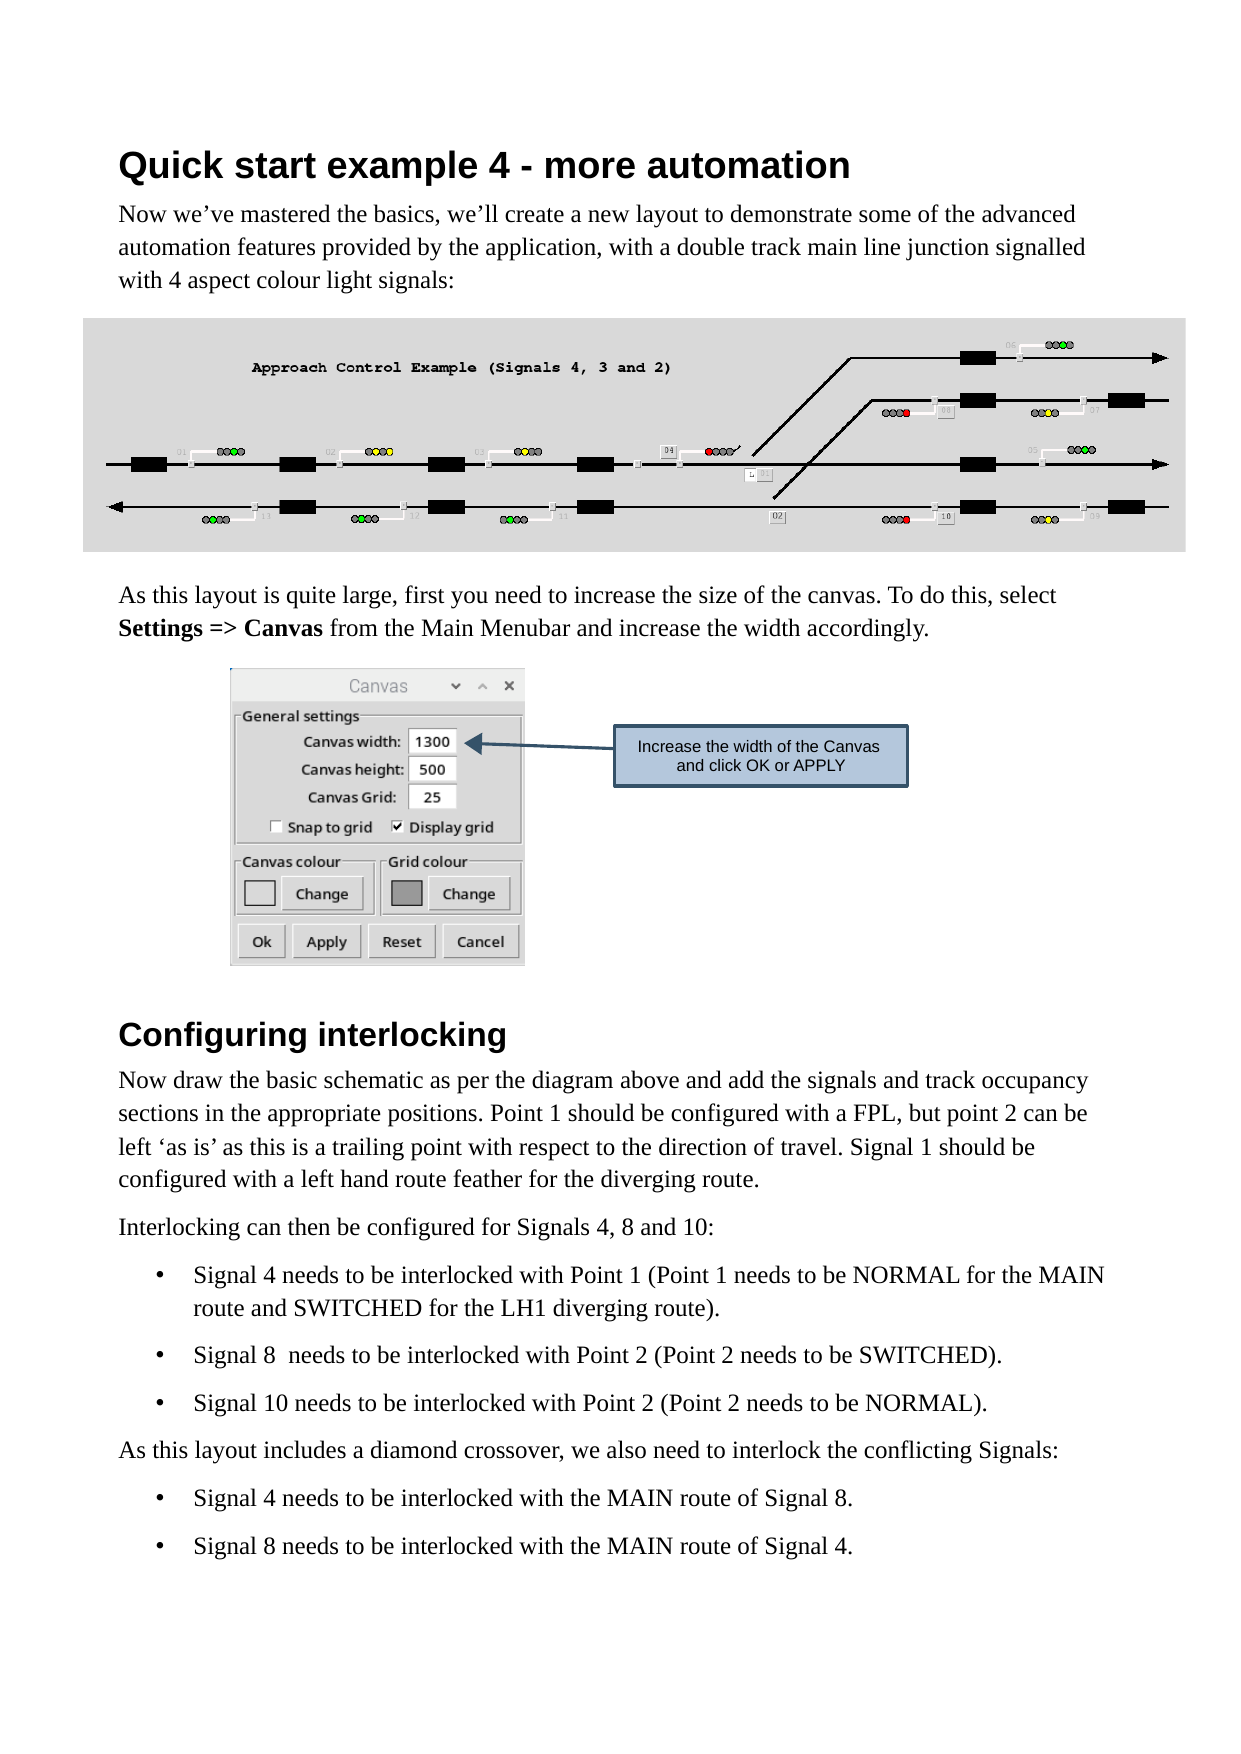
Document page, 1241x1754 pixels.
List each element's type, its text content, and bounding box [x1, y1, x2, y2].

list Signal 8 needs to be interlocked with the MAIN route of Signal 4. [156, 1531, 1122, 1559]
text As this layout is quite large, first you need to increase the size of the canvas. To do this, select Settings => Canvas from the Main Menubar and increase the width accordingly. [118, 580, 1122, 641]
list Signal 4 needs to be interlocked with the MAIN route of Signal 8. [156, 1483, 1122, 1512]
subtitle Quick start example 4 - more automation [118, 143, 1122, 187]
list Signal 8 needs to be interlocked with Point 2 (Point 2 needs to be SWITCHED). [156, 1340, 1122, 1369]
list Signal 4 needs to be interlocked with Point 1 (Point 1 needs to be NORMAL for the MAIN route and SWITCHED for the LH1 diverging route). [156, 1260, 1122, 1322]
subtitle Configuring interlocking [118, 1014, 1122, 1053]
text Now we’ve mastered the basics, we’ll create a new layout to demonstrate some of the advanced automation features provided by the application, with a double track main line junction signalled with 4 aspect colour light signals: [118, 199, 1122, 294]
text Interlocking can then be configured for Signals 4, 8 and 10: [118, 1212, 1122, 1241]
text Now draw the basic schematic as per the diagram above and add the signals and track occupancy sections in the appropriate positions. Point 1 should be configured with a FPL, but point 2 can be left ‘as is’ as this is a trailing point with respect to the direction of travel. Signal 1 should be configured with a left hand route feather for the diverging route. [118, 1066, 1122, 1193]
picture [83, 318, 1186, 552]
list Signal 10 needs to be interlocked with Point 2 (Point 2 needs to be NORMAL). [156, 1388, 1122, 1417]
text As this layout includes a diamond crossover, we also need to interlock the conflicting Signals: [118, 1436, 1122, 1464]
picture [230, 668, 525, 966]
